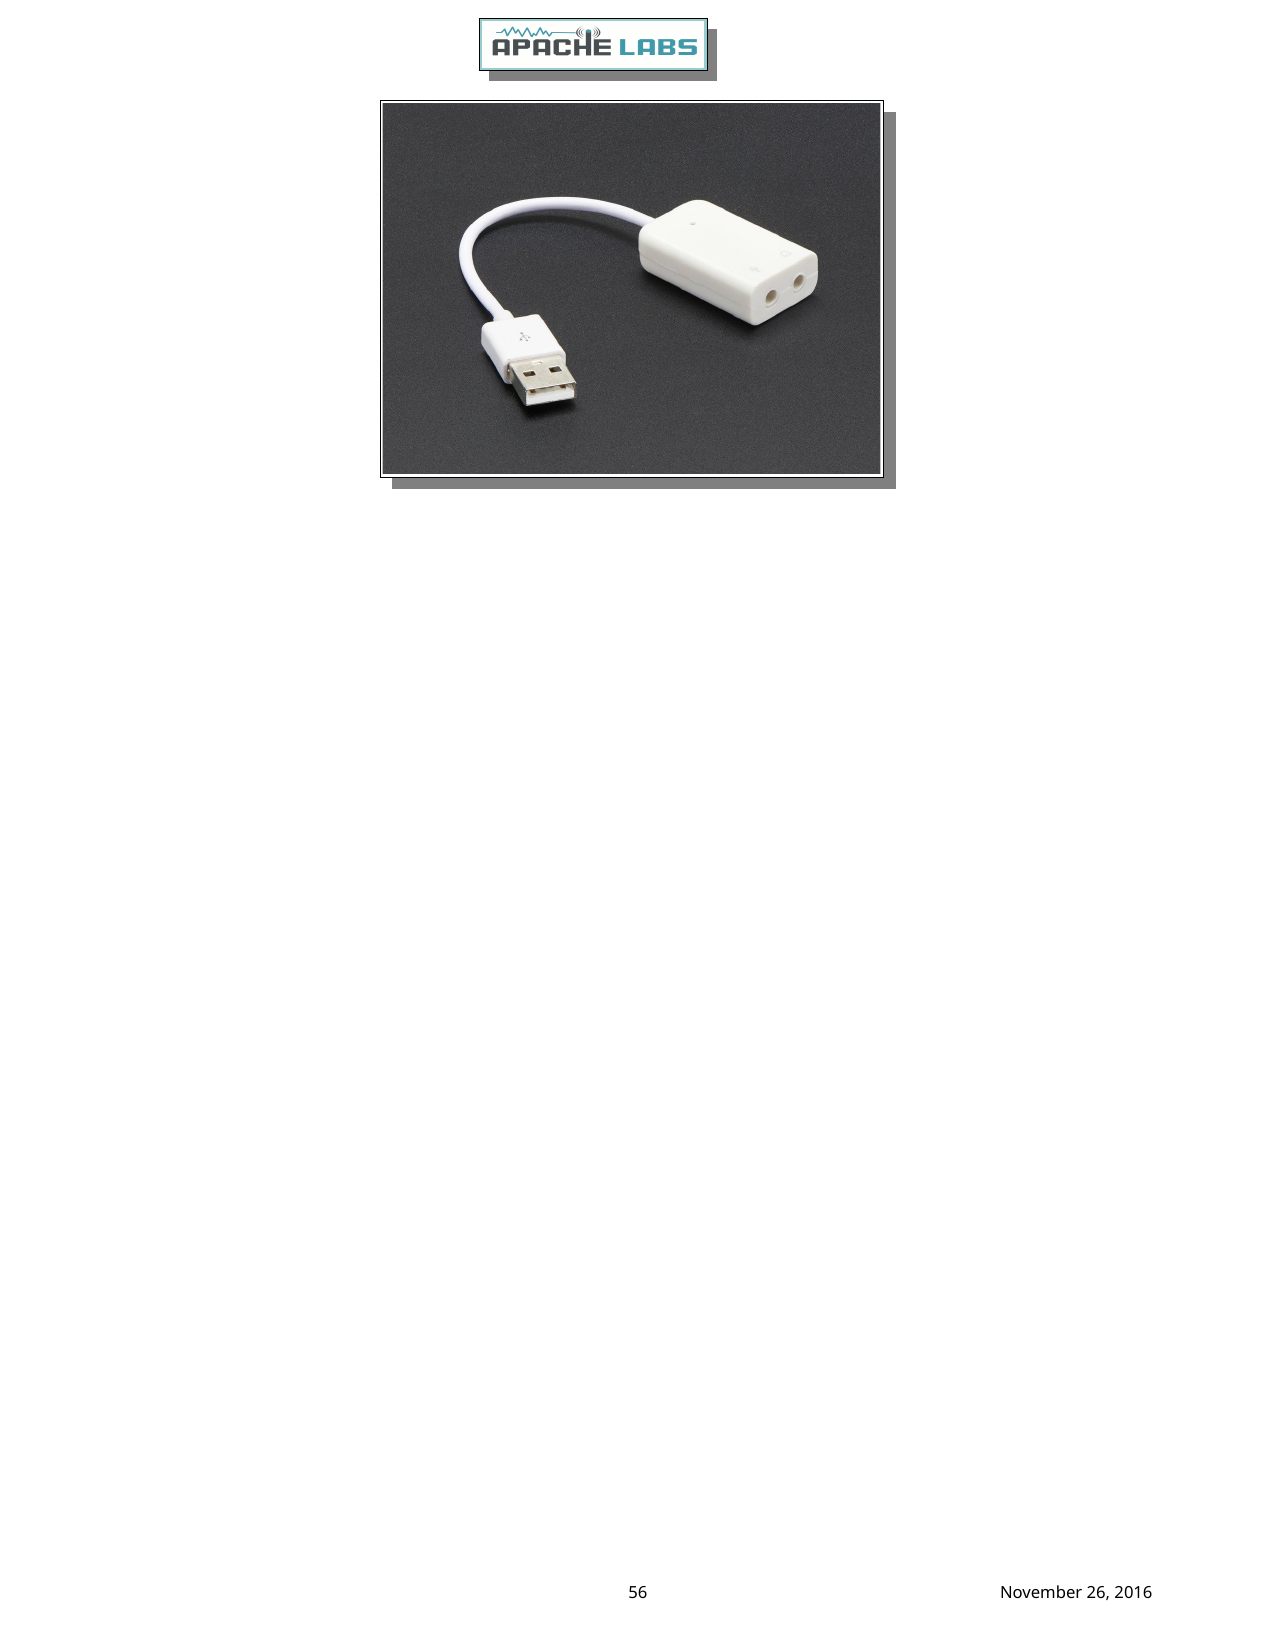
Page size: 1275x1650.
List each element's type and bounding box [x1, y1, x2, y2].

picture [382, 103, 881, 474]
picture [482, 21, 704, 68]
